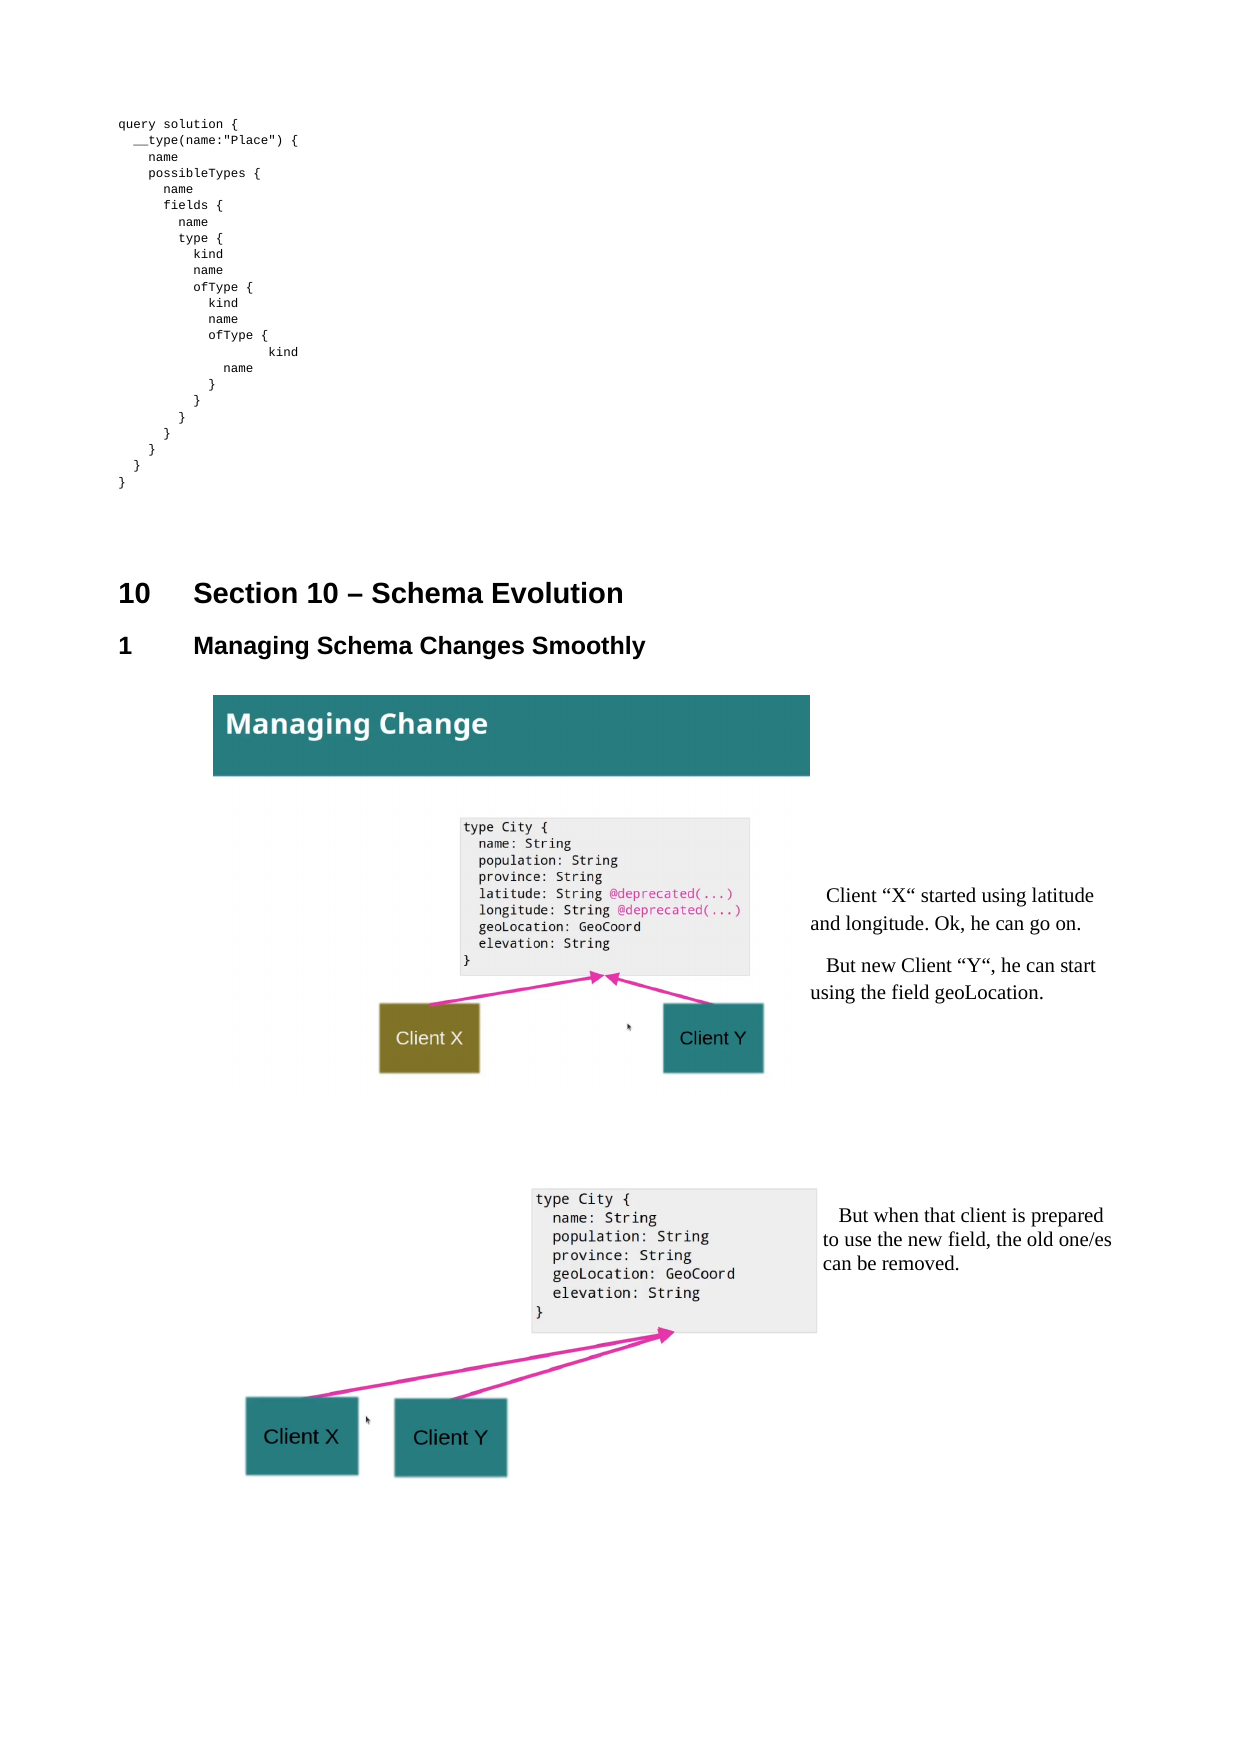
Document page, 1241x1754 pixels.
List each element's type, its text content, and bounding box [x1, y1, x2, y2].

text } [118, 443, 1122, 457]
text kind [118, 297, 1122, 311]
text kind [118, 346, 1122, 360]
text name [118, 216, 1122, 230]
subtitle Section 10 – Schema Evolution [118, 576, 1122, 610]
text } [118, 427, 1122, 441]
subtitle Managing Schema Changes Smoothly [118, 631, 1122, 659]
text } [118, 411, 1122, 425]
text But when that client is prepared to use the new field, the old one/es can be removed. [823, 1203, 1122, 1275]
picture [219, 1165, 823, 1488]
text type { [118, 232, 1122, 246]
text kind [118, 248, 1122, 262]
text } [118, 476, 1122, 490]
text name [118, 362, 1122, 376]
text name [118, 151, 1122, 165]
text possibleTypes { [118, 167, 1122, 181]
text ofType { [118, 329, 1122, 343]
text query solution { [118, 118, 1122, 132]
text name [118, 264, 1122, 278]
text fields { [118, 199, 1122, 213]
text [118, 883, 213, 934]
text } [118, 459, 1122, 473]
text name [118, 183, 1122, 197]
text [118, 1203, 219, 1275]
text But new Client “Y“, he can start using the field geoLocation. [810, 953, 1122, 1004]
text name [118, 313, 1122, 327]
text } [118, 378, 1122, 392]
text [118, 953, 213, 1004]
text ofType { [118, 281, 1122, 295]
text __type(name:"Place") { [118, 134, 1122, 148]
picture [213, 695, 810, 1095]
text } [118, 394, 1122, 408]
text Client “X“ started using latitude and longitude. Ok, he can go on. [810, 883, 1122, 934]
